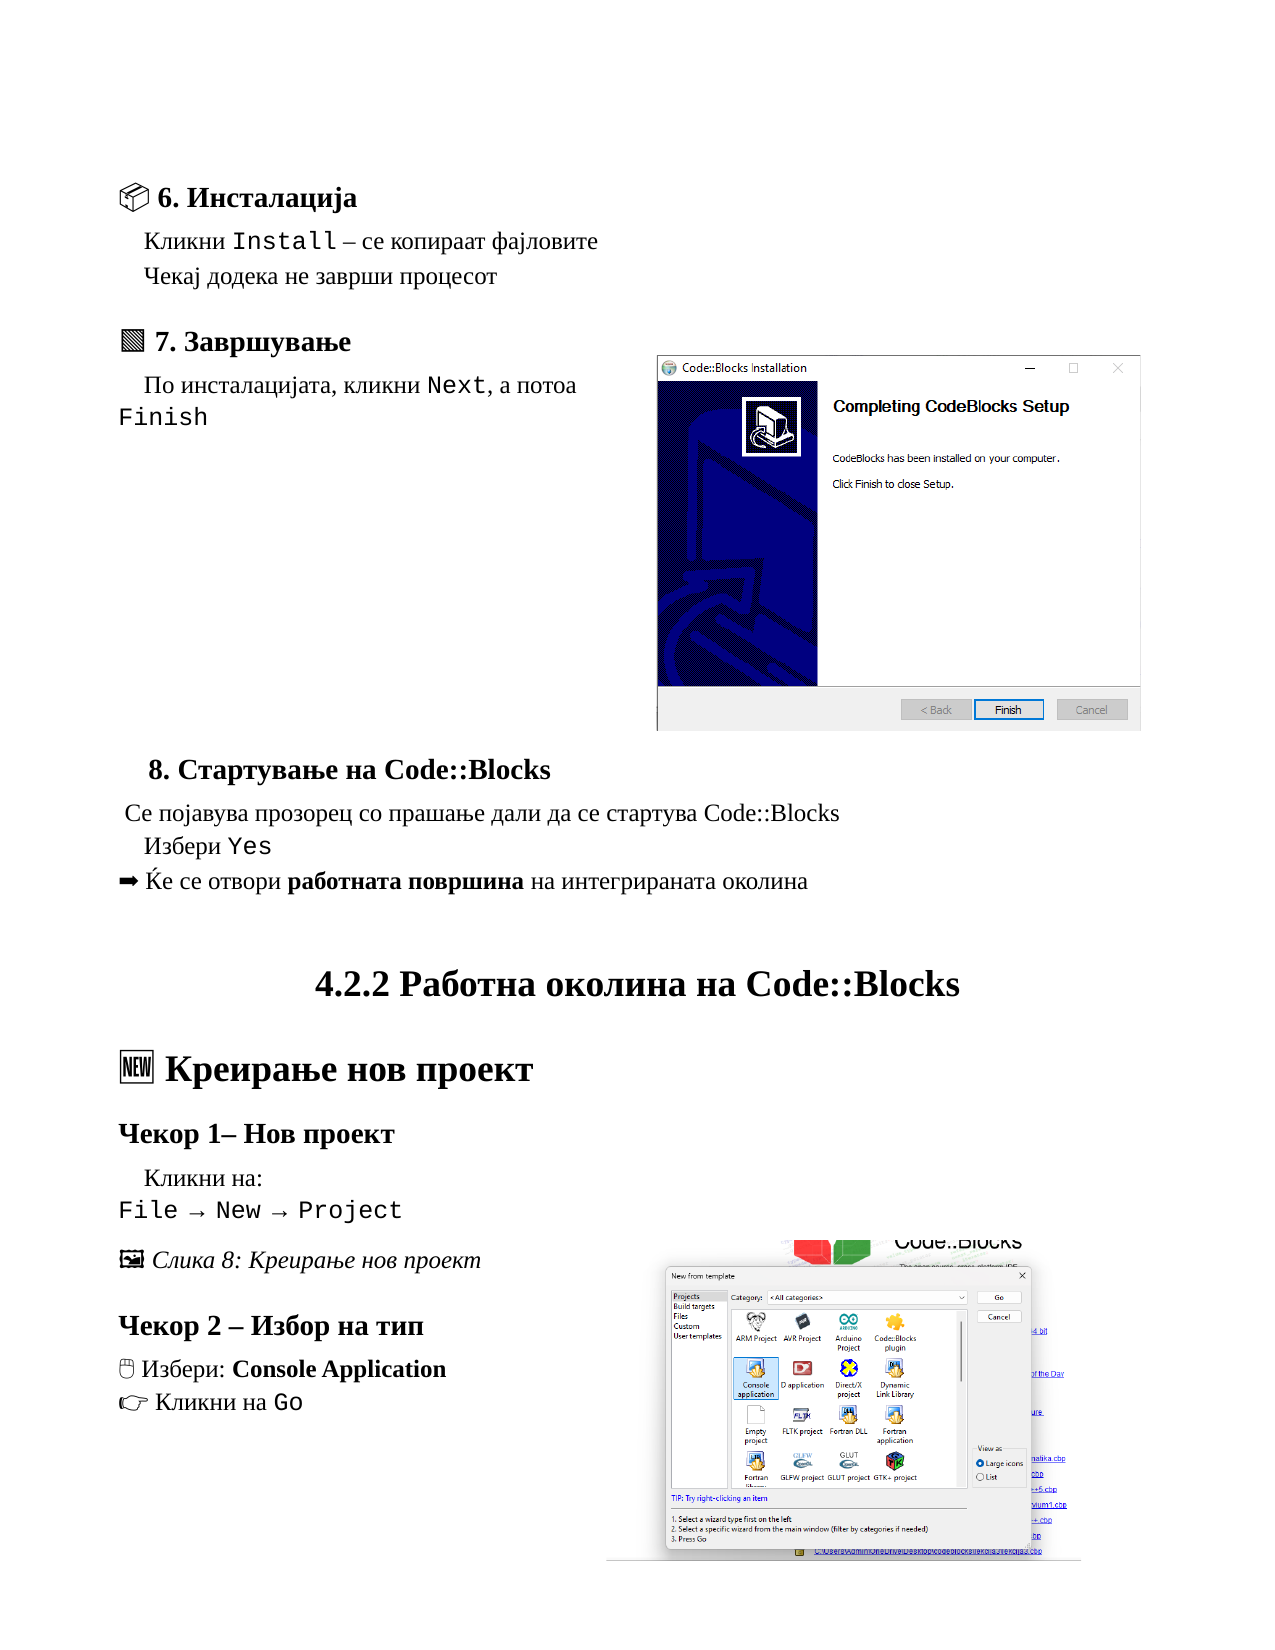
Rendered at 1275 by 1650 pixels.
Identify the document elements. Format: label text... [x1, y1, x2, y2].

subtitle [1082, 1308, 1157, 1341]
text 🖥️ Се појавува прозорец со прашање дали да се стартува Code::Blocks 🔘 Избери Yes ➡️ Ќе се отвори работната површина на интегрираната околина [118, 798, 1157, 895]
picture [656, 355, 1141, 731]
text 🖱 Избери: Console Application 👉 Кликни на Go [118, 1354, 606, 1418]
picture [606, 1240, 1082, 1561]
text [1082, 1246, 1157, 1274]
text [1141, 370, 1157, 433]
text 🖼️ Слика 8: Креирање нов проект [118, 1246, 606, 1274]
text [1082, 1354, 1157, 1418]
subtitle 🆕 Креирање нов проект [118, 1046, 1157, 1089]
subtitle 📦 6. Инсталација [118, 180, 1157, 214]
text ✅ По инсталацијата, кликни Next, а потоа Finish [118, 370, 656, 433]
subtitle Чекор 1️– Нов проект [118, 1117, 1157, 1150]
text 📂 Кликни на: File → New → Project [118, 1163, 1157, 1226]
subtitle 🚀 8. Стартување на Code::Blocks [118, 752, 1157, 786]
text 4.2.2 Работна околина на Code::Blocks [118, 961, 1157, 1004]
text 🔧 Кликни Install – се копираат фајловите 📶 Чекај додека не заврши процесот [118, 226, 1157, 290]
subtitle Чекор 2️ – Избор на тип [118, 1308, 606, 1341]
subtitle 🟩 7. Завршување [118, 324, 1157, 357]
